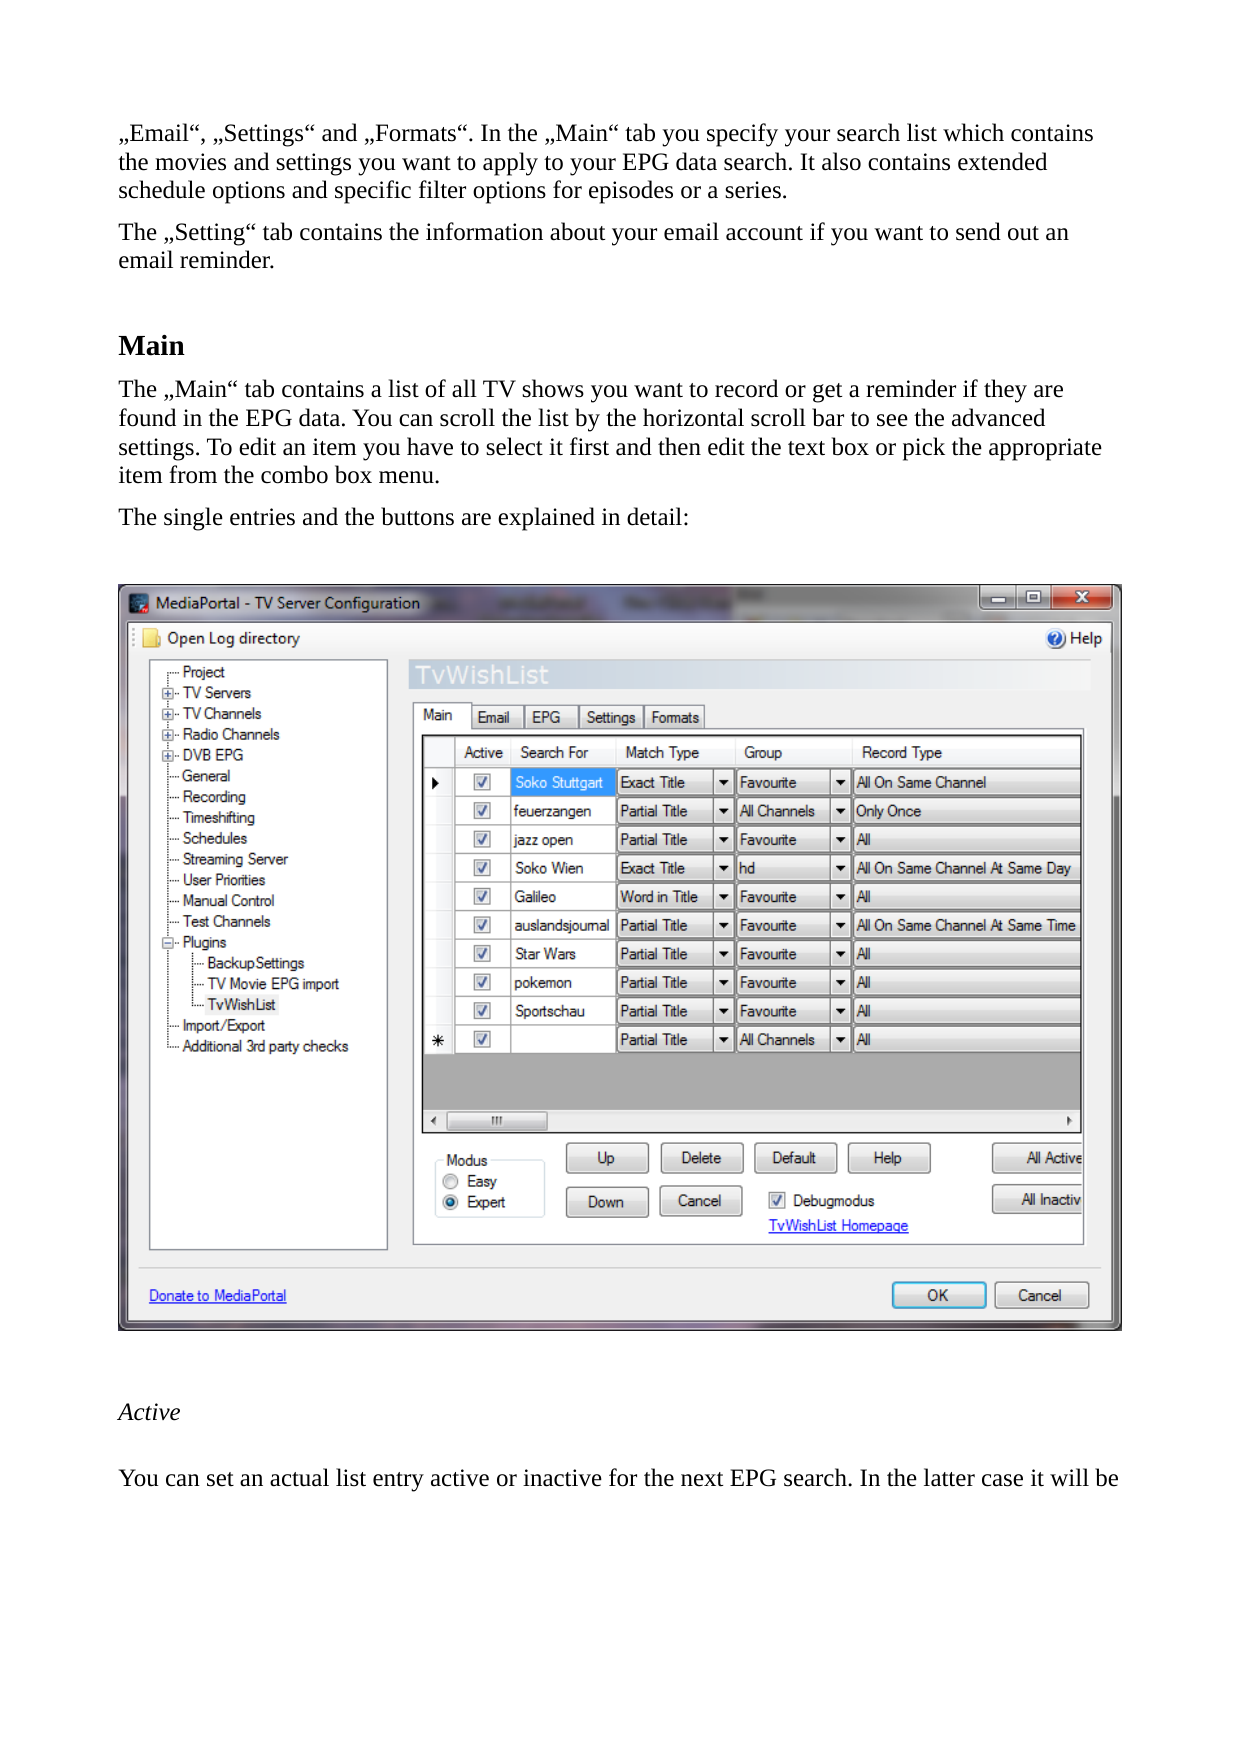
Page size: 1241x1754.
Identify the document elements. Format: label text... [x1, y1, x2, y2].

text Main [118, 328, 1122, 362]
text The „Setting“ tab contains the information about your email account if you want to send out an email reminder. [118, 217, 1122, 274]
text „Email“, „Settings“ and „Formats“. In the „Main“ tab you specify your search list which contains the movies and settings you want to apply to your EPG data search. It also contains extended schedule options and specific filter options for episodes or a series. [118, 118, 1122, 204]
text The single entries and the buttons are explained in detail: [118, 502, 1122, 530]
text You can set an actual list entry active or inactive for the next EPG search. In the latter case it will be [118, 1463, 1122, 1492]
picture [118, 584, 1122, 1331]
text Active [118, 1397, 1122, 1426]
text The „Main“ tab contains a list of all TV shows you want to record or get a reminder if they are found in the EPG data. You can scroll the list by the horizontal scroll bar to see the advanced settings. To edit an item you have to select it first and then edit the text box or pick the appropriate item from the combo box menu. [118, 374, 1122, 489]
